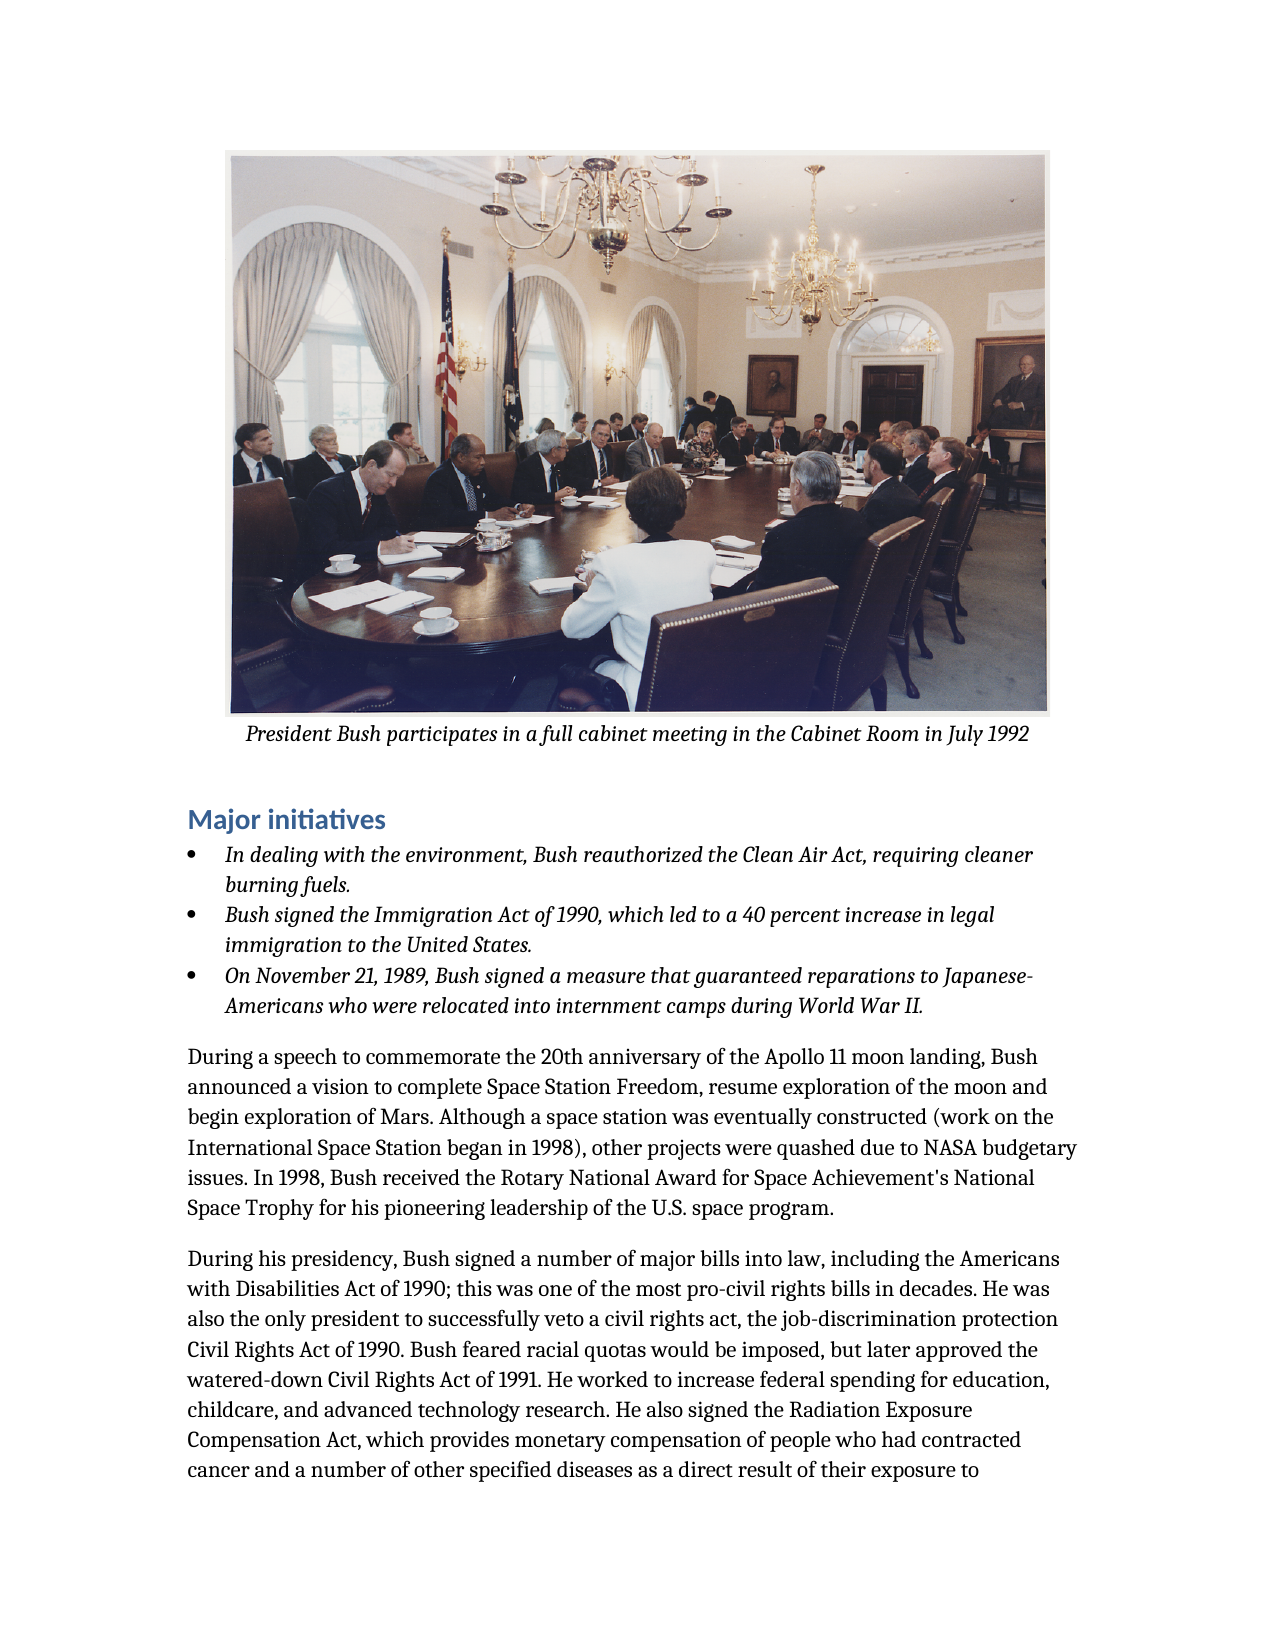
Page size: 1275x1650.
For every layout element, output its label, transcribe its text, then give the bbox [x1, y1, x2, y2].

text During his presidency, Bush signed a number of major bills into law, including the Americans with Disabilities Act of 1990; this was one of the most pro-civil rights bills in decades. He was also the only president to successfully veto a civil rights act, the job-discrimination protection Civil Rights Act of 1990. Bush feared racial quotas would be imposed, but later approved the watered-down Civil Rights Act of 1991. He worked to increase federal spending for education, childcare, and advanced technology research. He also signed the Radiation Exposure Compensation Act, which provides monetary compensation of people who had contracted cancer and a number of other specified diseases as a direct result of their exposure to [187, 1246, 1087, 1484]
text President Bush participates in a full cabinet meeting in the Cabinet Room in July 1992 [187, 150, 1087, 747]
list On November 21, 1989, Bush signed a measure that guaranteed reparations to Japanese-Americans who were relocated into internment camps during World War II. [187, 962, 1087, 1019]
list In dealing with the environment, Bush reauthorized the Clean Air Act, requiring cleaner burning fuels. [187, 842, 1087, 898]
text During a speech to commemorate the 20th anniversary of the Apollo 11 moon landing, Bush announced a vision to complete Space Station Freedom, resume exploration of the moon and begin exploration of Mars. Although a space station was eventually constructed (work on the International Space Station began in 1998), other projects were quashed due to NASA budgetary issues. In 1998, Bush received the Rotary National Award for Space Achievement's National Space Trophy for his pioneering leadership of the U.S. space program. [187, 1044, 1087, 1221]
subtitle Major initiatives [187, 801, 1087, 836]
picture [225, 150, 1050, 717]
list Bush signed the Immigration Act of 1990, which led to a 40 percent increase in legal immigration to the United States. [187, 902, 1087, 959]
